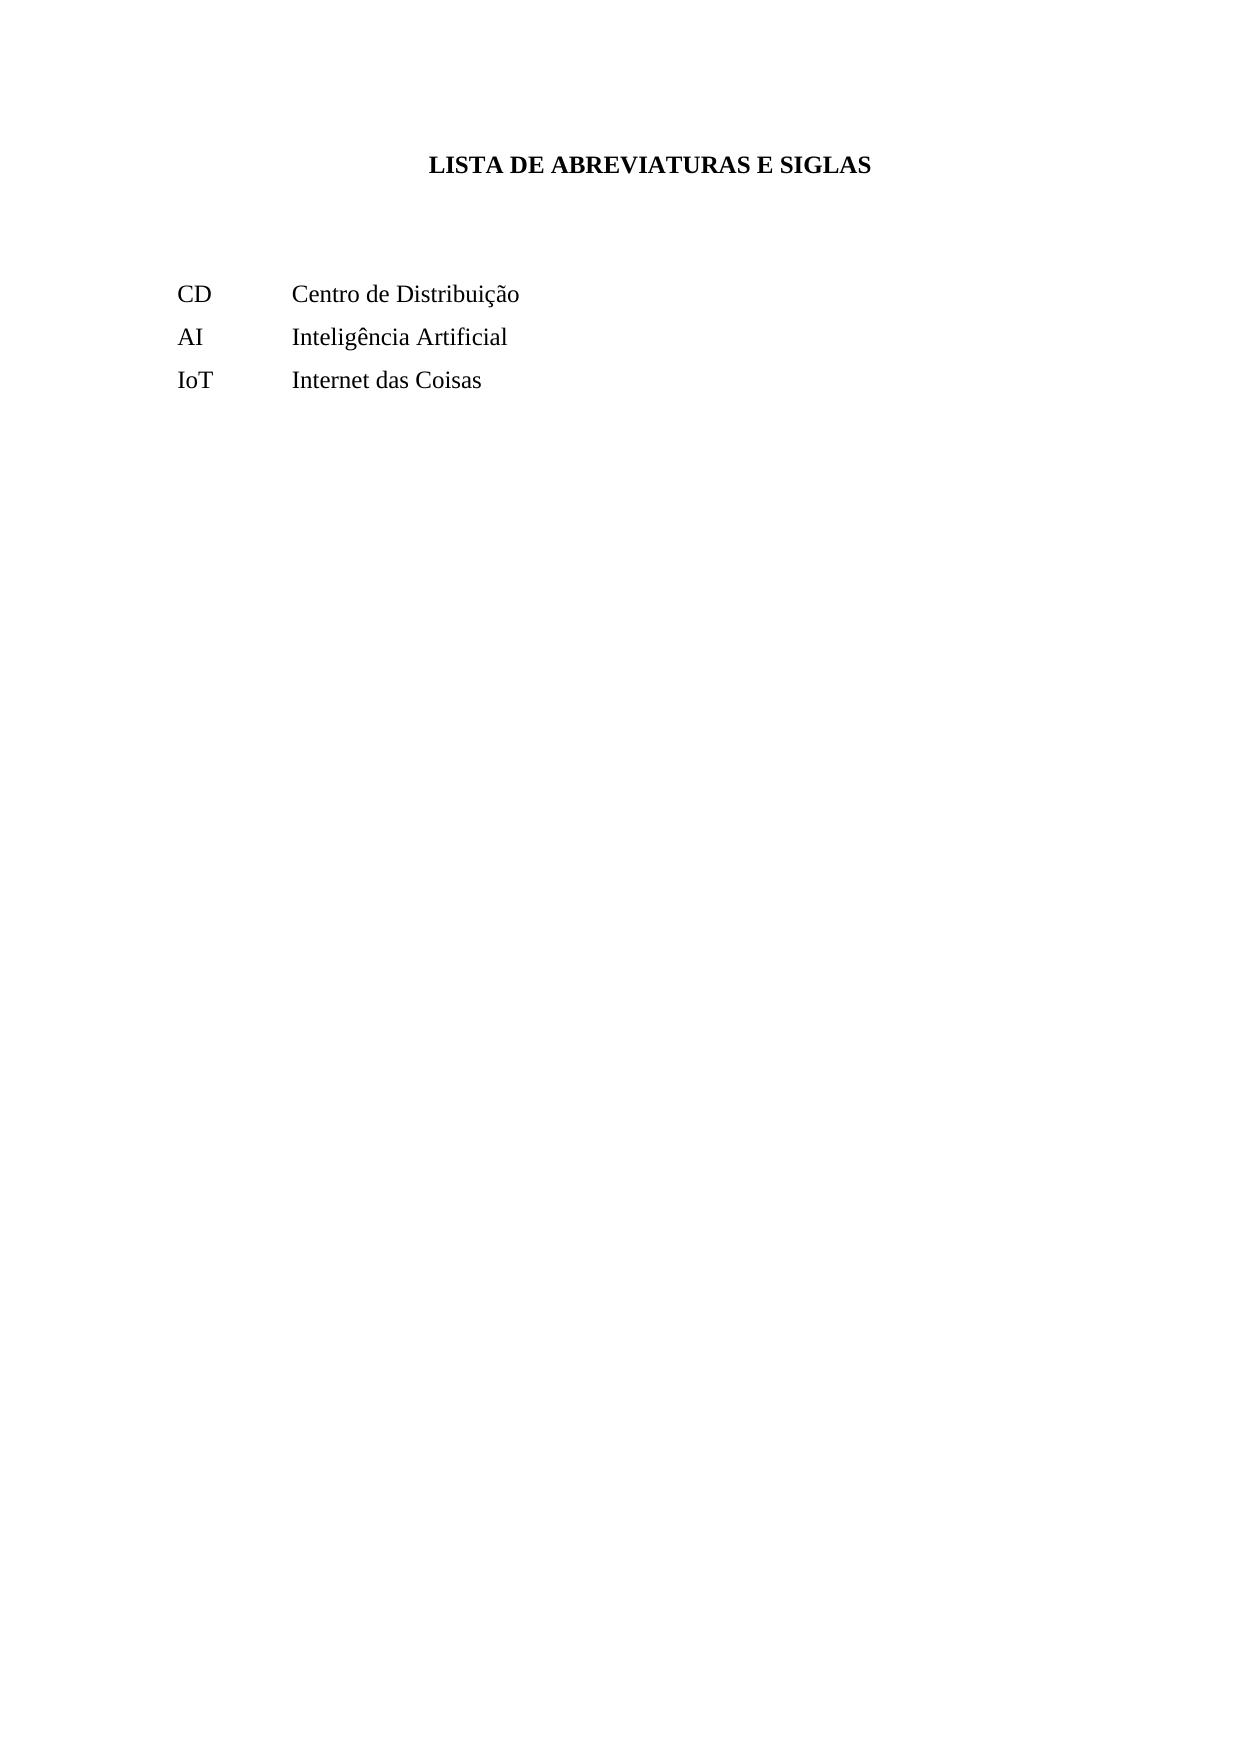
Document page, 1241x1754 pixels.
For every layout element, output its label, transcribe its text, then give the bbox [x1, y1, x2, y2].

text LISTA DE ABREVIATURAS E SIGLAS [177, 150, 1123, 179]
text IoT Internet das Coisas [177, 366, 1123, 394]
text AI Inteligência Artificial [177, 322, 1123, 351]
text CD Centro de Distribuição [177, 279, 1123, 308]
